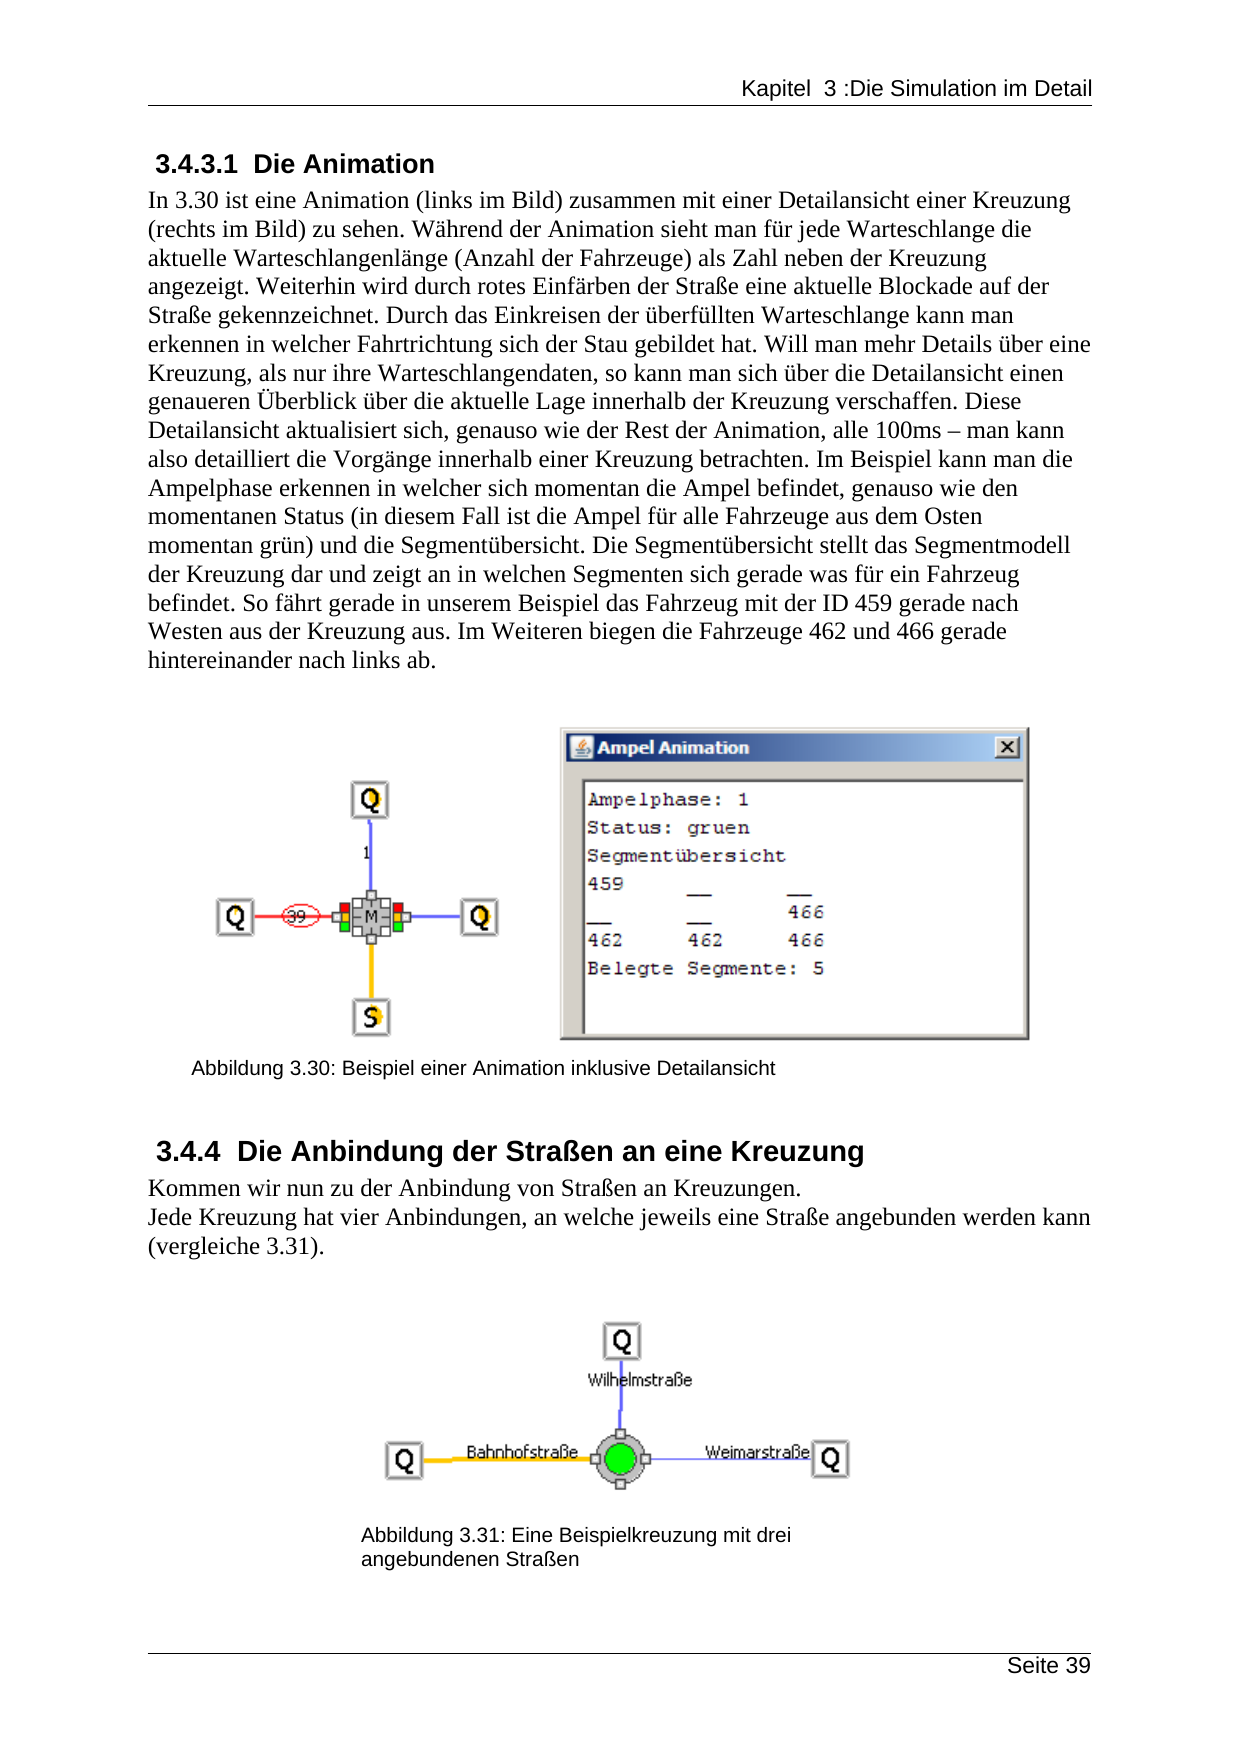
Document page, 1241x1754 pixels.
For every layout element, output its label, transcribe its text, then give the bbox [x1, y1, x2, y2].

text In Abbildung 3.30 ist eine Animation (links im Bild) zusammen mit einer Detailansicht einer Kreuzung (rechts im Bild) zu sehen. Während der Animation sieht man für jede Warteschlange die aktuelle Warteschlangenlänge (Anzahl der Fahrzeuge) als Zahl neben der Kreuzung angezeigt. Weiterhin wird durch rotes Einfärben der Straße eine aktuelle Blockade auf der Straße gekennzeichnet. Durch das Einkreisen der überfüllten Warteschlange kann man erkennen in welcher Fahrtrichtung sich der Stau gebildet hat. Will man mehr Details über eine Kreuzung, als nur ihre Warteschlangendaten, so kann man sich über die Detailansicht einen genaueren Überblick über die aktuelle Lage innerhalb der Kreuzung verschaffen. Diese Detailansicht aktualisiert sich, genauso wie der Rest der Animation, alle 100ms – man kann also detailliert die Vorgänge innerhalb einer Kreuzung betrachten. Im Beispiel kann man die Ampelphase erkennen in welcher sich momentan die Ampel befindet, genauso wie den momentanen Status (in diesem Fall ist die Ampel für alle Fahrzeuge aus dem Osten momentan grün) und die Segmentübersicht. Die Segmentübersicht stellt das Segmentmodell der Kreuzung dar und zeigt an in welchen Segmenten sich gerade was für ein Fahrzeug befindet. So fährt gerade in unserem Beispiel das Fahrzeug mit der ID 459 gerade nach Westen aus der Kreuzung aus. Im Weiteren biegen die Fahrzeuge 462 und 466 gerade hintereinander nach links ab. [148, 185, 1092, 674]
picture [191, 715, 1050, 1056]
text Jede Kreuzung hat vier Anbindungen, an welche jeweils eine Straße angebunden werden kann (vergleiche Abbildung 3.31). [148, 1202, 1092, 1259]
text Abbildung 3.30: Beispiel einer Animation inklusive Detailansicht [191, 1056, 1049, 1080]
subtitle Die Anbindung der Straßen an eine Kreuzung [148, 1133, 1092, 1167]
picture [361, 1301, 880, 1523]
text Kommen wir nun zu der Anbindung von Straßen an Kreuzungen. [148, 1173, 1092, 1202]
subtitle Die Animation [148, 148, 1092, 179]
text Abbildung 3.31: Eine Beispielkreuzung mit drei angebundenen Straßen [361, 1523, 879, 1571]
